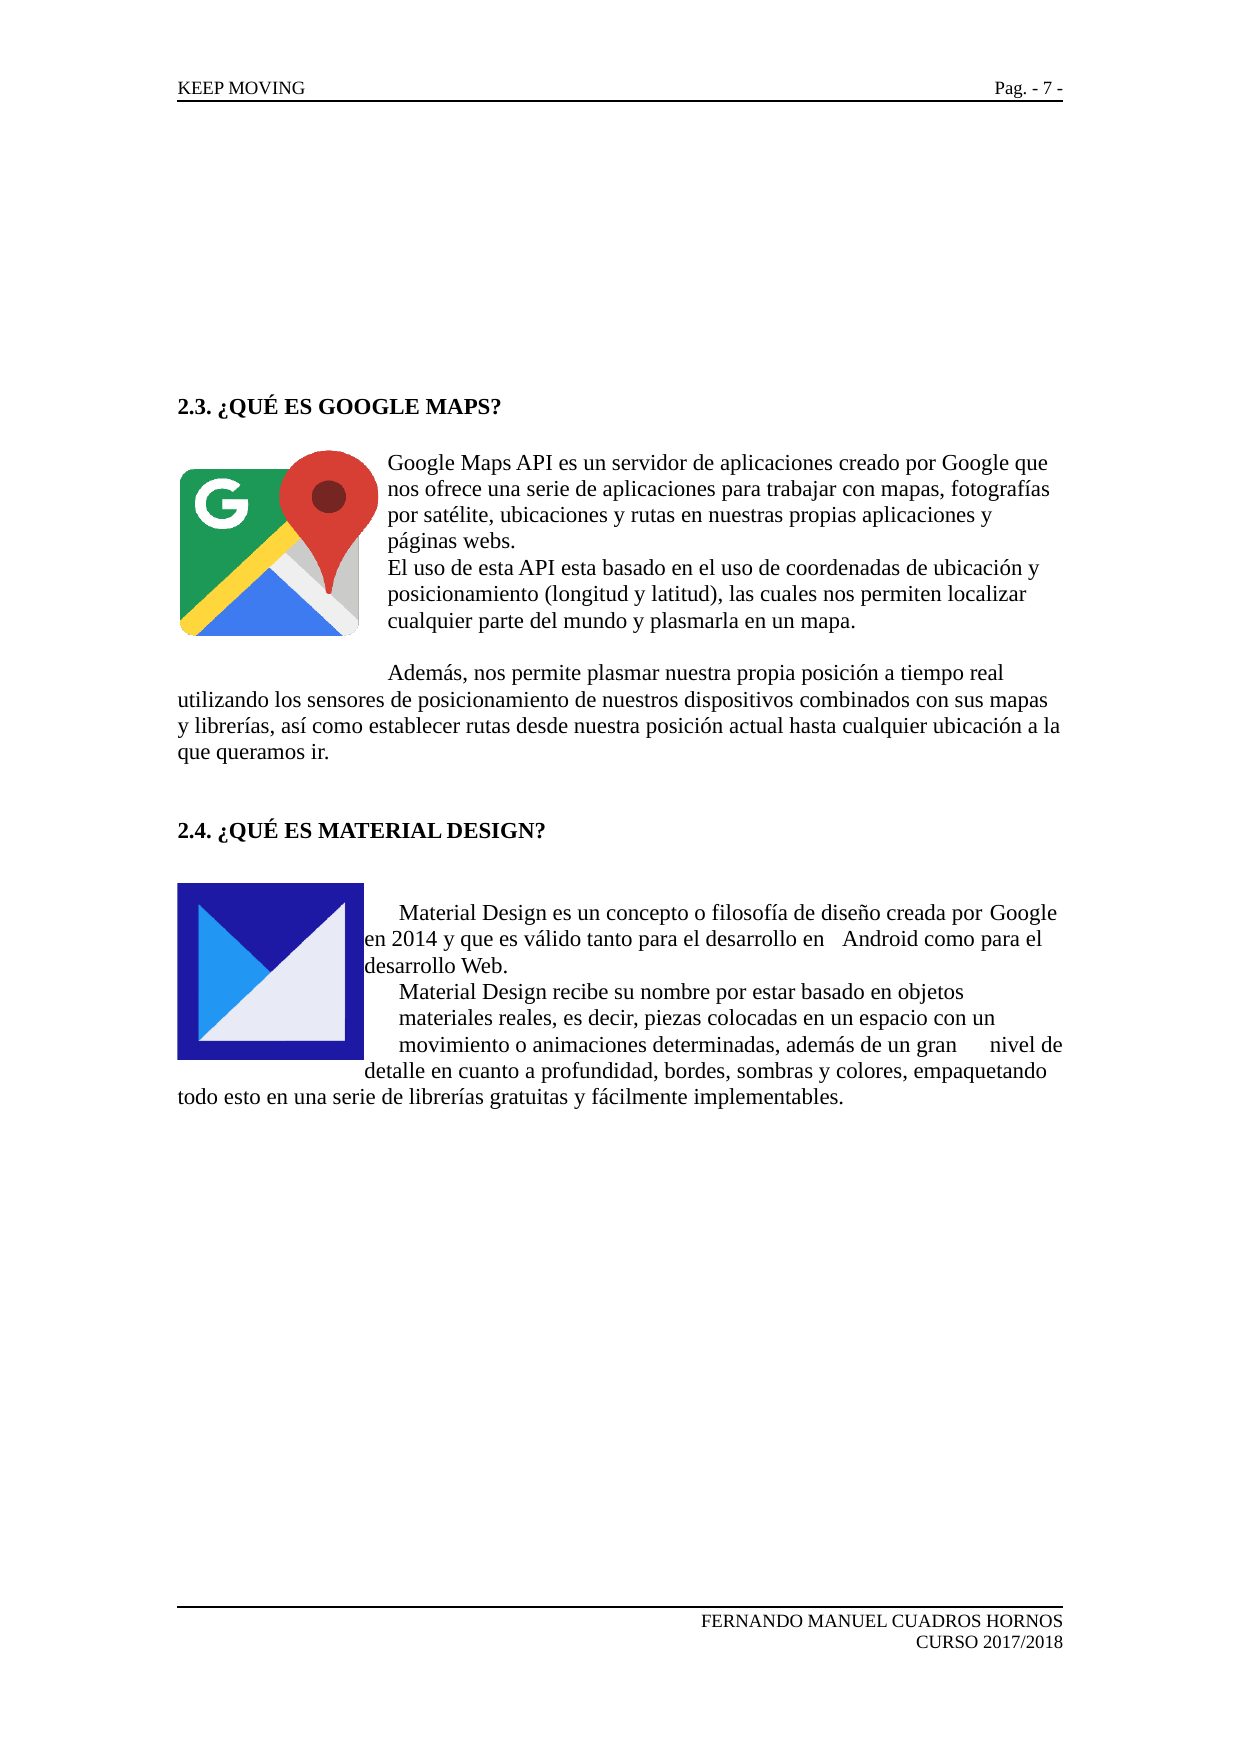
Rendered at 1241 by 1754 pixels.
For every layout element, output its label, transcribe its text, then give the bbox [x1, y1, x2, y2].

text Google Maps API es un servidor de aplicaciones creado por Google que nos ofrece una serie de aplicaciones para trabajar con mapas, fotografías por satélite, ubicaciones y rutas en nuestras propias aplicaciones y páginas webs. [177, 448, 1063, 554]
text Además, nos permite plasmar nuestra propia posición a tiempo real utilizando los sensores de posicionamiento de nuestros dispositivos combinados con sus mapas y librerías, así como establecer rutas desde nuestra posición actual hasta cualquier ubicación a la que queramos ir. [177, 659, 1063, 765]
text Material Design recibe su nombre por estar basado en objetos materiales reales, es decir, piezas colocadas en un espacio con un movimiento o animaciones determinadas, además de un gran nivel de detalle en cuanto a profundidad, bordes, sombras y colores, empaquetando todo esto en una serie de librerías gratuitas y fácilmente implementables. [177, 978, 1063, 1110]
text Material Design es un concepto o filosofía de diseño creada por Google en 2014 y que es válido tanto para el desarrollo en Android como para el desarrollo Web. [364, 899, 1063, 978]
text 2.3. ¿QUÉ ES GOOGLE MAPS? [177, 393, 1063, 420]
text El uso de esta API esta basado en el uso de coordenadas de ubicación y posicionamiento (longitud y latitud), las cuales nos permiten localizar cualquier parte del mundo y plasmarla en un mapa. [354, 554, 1063, 633]
text 2.4. ¿QUÉ ES MATERIAL DESIGN? [177, 817, 1063, 844]
